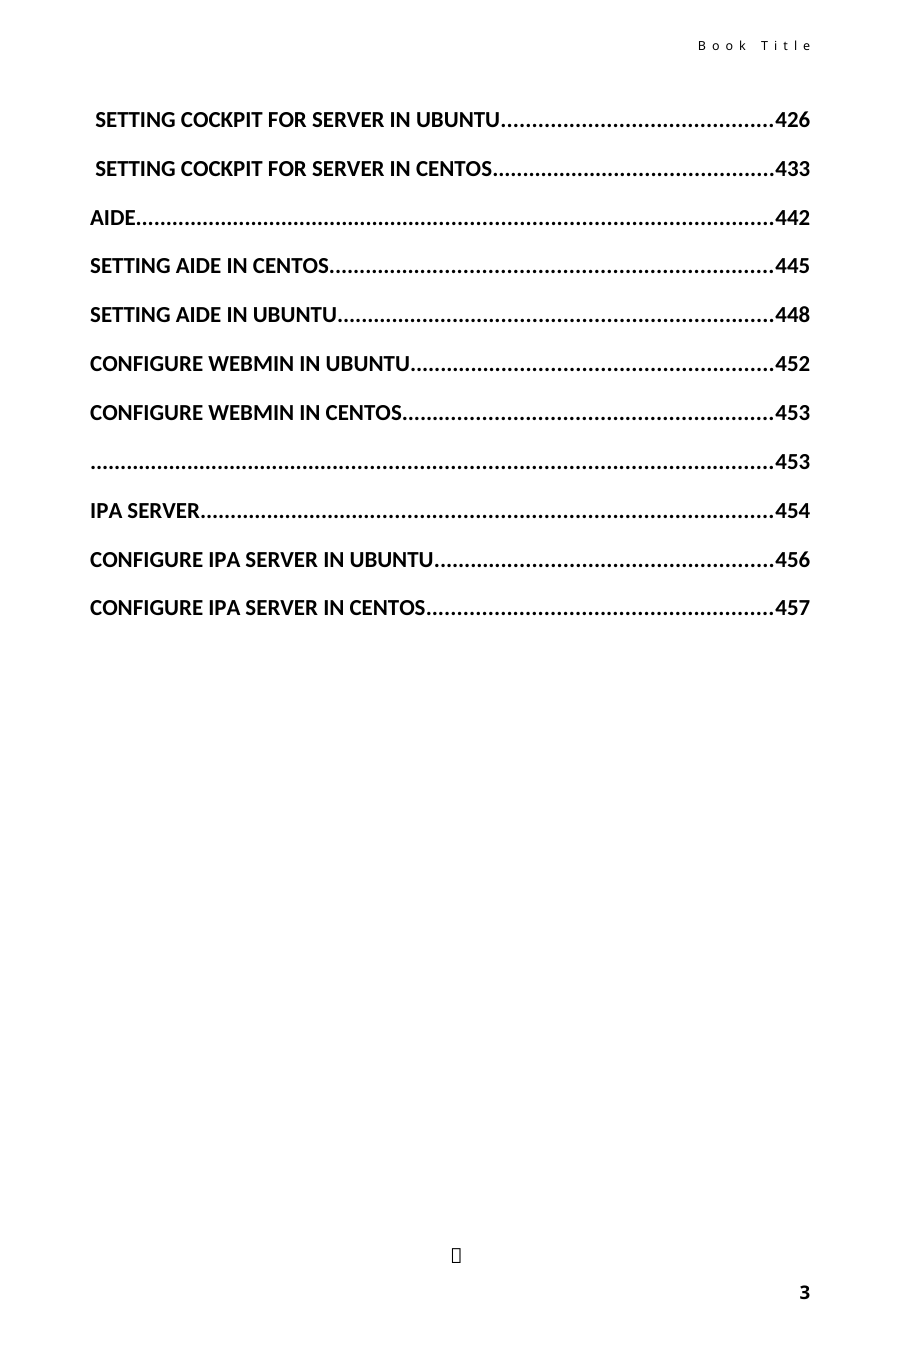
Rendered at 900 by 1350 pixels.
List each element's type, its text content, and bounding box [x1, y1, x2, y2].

text CONFIGURE WEBMIN IN UBUNTU 452 [90, 349, 810, 377]
text CONFIGURE IPA SERVER IN UBUNTU 456 [90, 545, 810, 573]
text AIDE 442 [90, 203, 810, 231]
text SETTING COCKPIT FOR SERVER IN UBUNTU 426 [90, 105, 810, 133]
text SETTING AIDE IN UBUNTU 448 [90, 300, 810, 328]
text CONFIGURE IPA SERVER IN CENTOS 457 [90, 593, 810, 622]
text SETTING COCKPIT FOR SERVER IN CENTOS 433 [90, 154, 810, 182]
text CONFIGURE WEBMIN IN CENTOS 453 [90, 398, 810, 426]
text IPA SERVER 454 [90, 496, 810, 524]
text 453 [90, 447, 810, 475]
text SETTING AIDE IN CENTOS 445 [90, 252, 810, 279]
